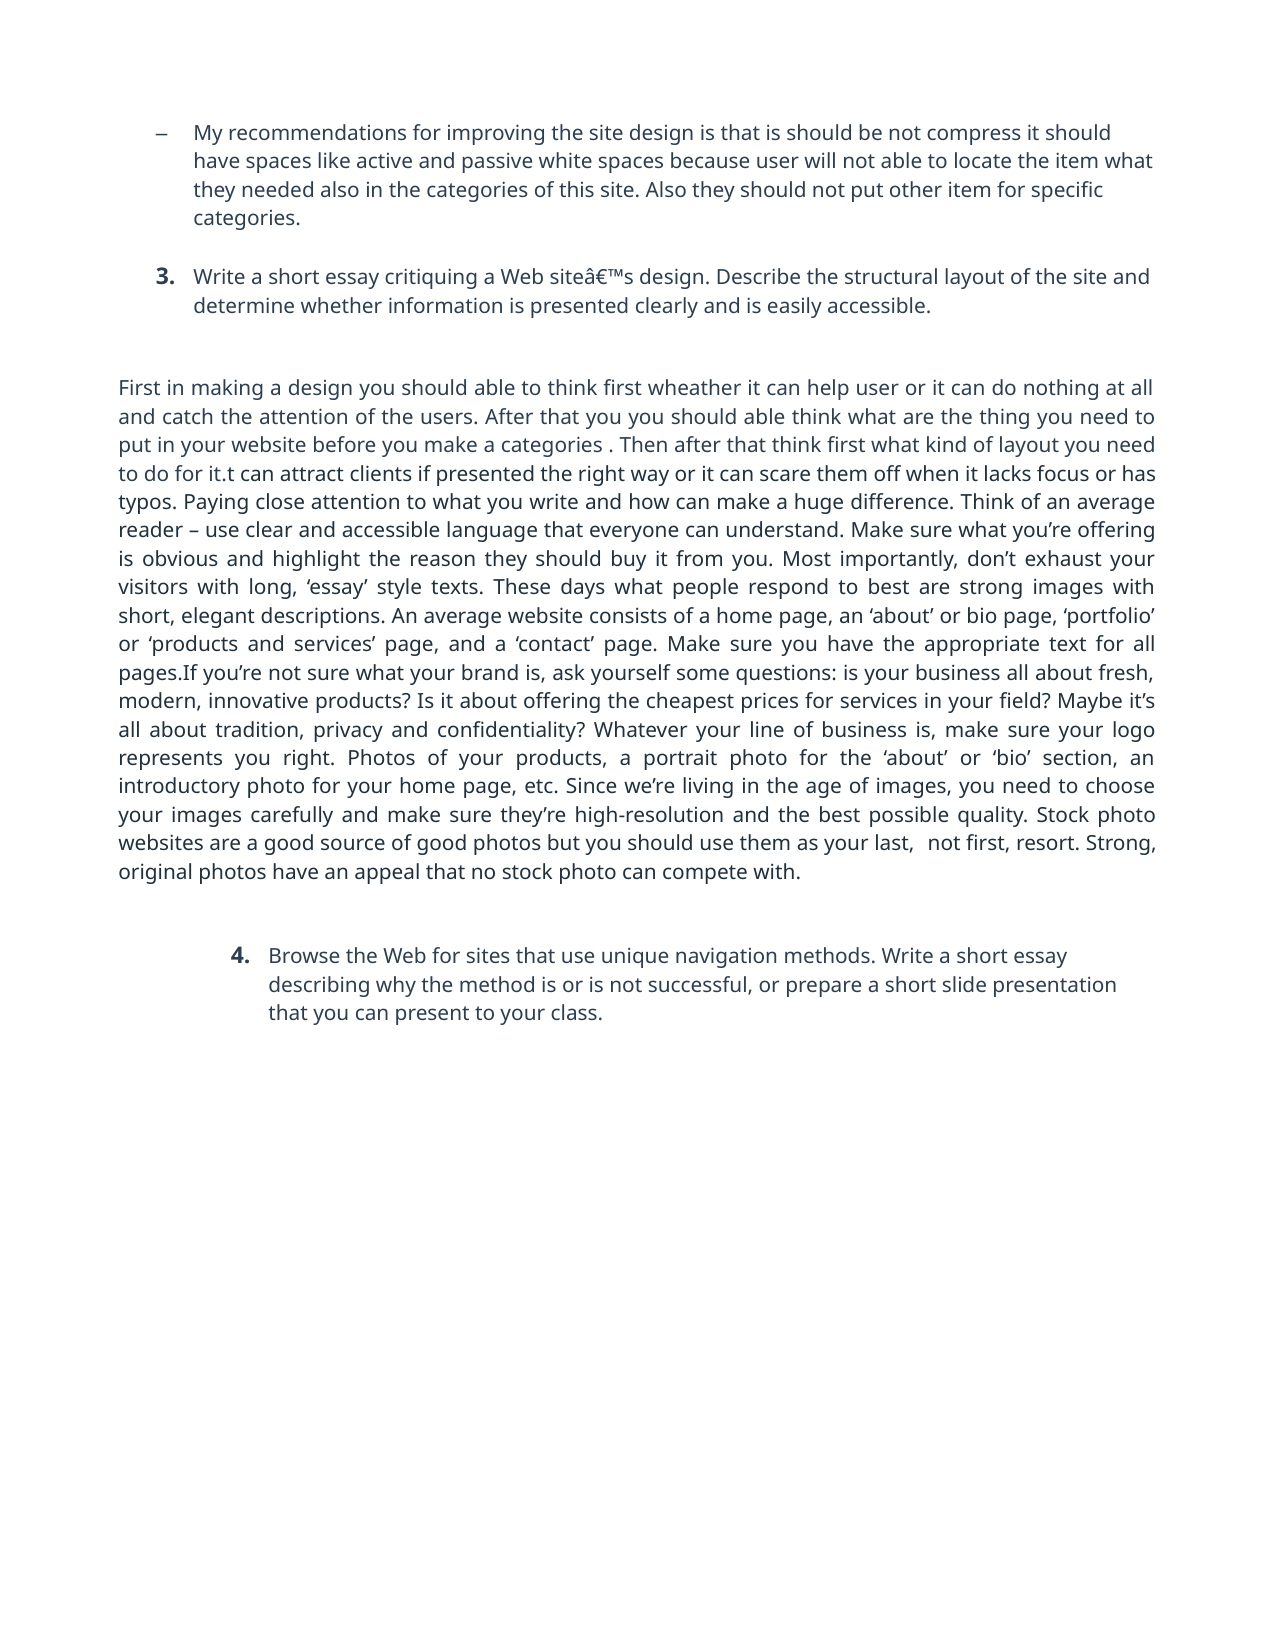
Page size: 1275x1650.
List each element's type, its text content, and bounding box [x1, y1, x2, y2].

text First in making a design you should able to think first wheather it can help user or it can do nothing at all and catch the attention of the users. After that you you should able think what are the thing you need to put in your website before you make a categories . Then after that think first what kind of layout you need to do for it.t can attract clients if presented the right way or it can scare them off when it lacks focus or has typos. Paying close attention to what you write and how can make a huge difference. Think of an average reader – use clear and accessible language that everyone can understand. Make sure what you’re offering is obvious and highlight the reason they should buy it from you. Most importantly, don’t exhaust your visitors with long, ‘essay’ style texts. These days what people respond to best are strong images with short, elegant descriptions. An average website consists of a home page, an ‘about’ or bio page, ‘portfolio’ or ‘products and services’ page, and a ‘contact’ page. Make sure you have the appropriate text for all pages.If you’re not sure what your brand is, ask yourself some questions: is your business all about fresh, modern, innovative products? Is it about offering the cheapest prices for services in your field? Maybe it’s all about tradition, privacy and confidentiality? Whatever your line of business is, make sure your logo represents you right. Photos of your products, a portrait photo for the ‘about’ or ‘bio’ section, an introductory photo for your home page, etc. Since we’re living in the age of images, you need to choose your images carefully and make sure they’re high-resolution and the best possible quality. Stock photo websites are a good source of good photos but you should use them as your last, not first, resort. Strong, original photos have an appeal that no stock photo can compete with. [118, 373, 1157, 885]
list Write a short essay critiquing a Web siteâ€™s design. Describe the structural layout of the site and determine whether information is presented clearly and is easily accessible. [156, 260, 1157, 320]
list Browse the Web for sites that use unique navigation methods. Write a short essay describing why the method is or is not successful, or prepare a short slide presentation that you can present to your class. [231, 939, 1157, 1027]
list My recommendations for improving the site design is that is should be not compress it should have spaces like active and passive white spaces because user will not able to locate the item what they needed also in the categories of this site. Also they should not put other item for specific categories. [156, 118, 1157, 232]
